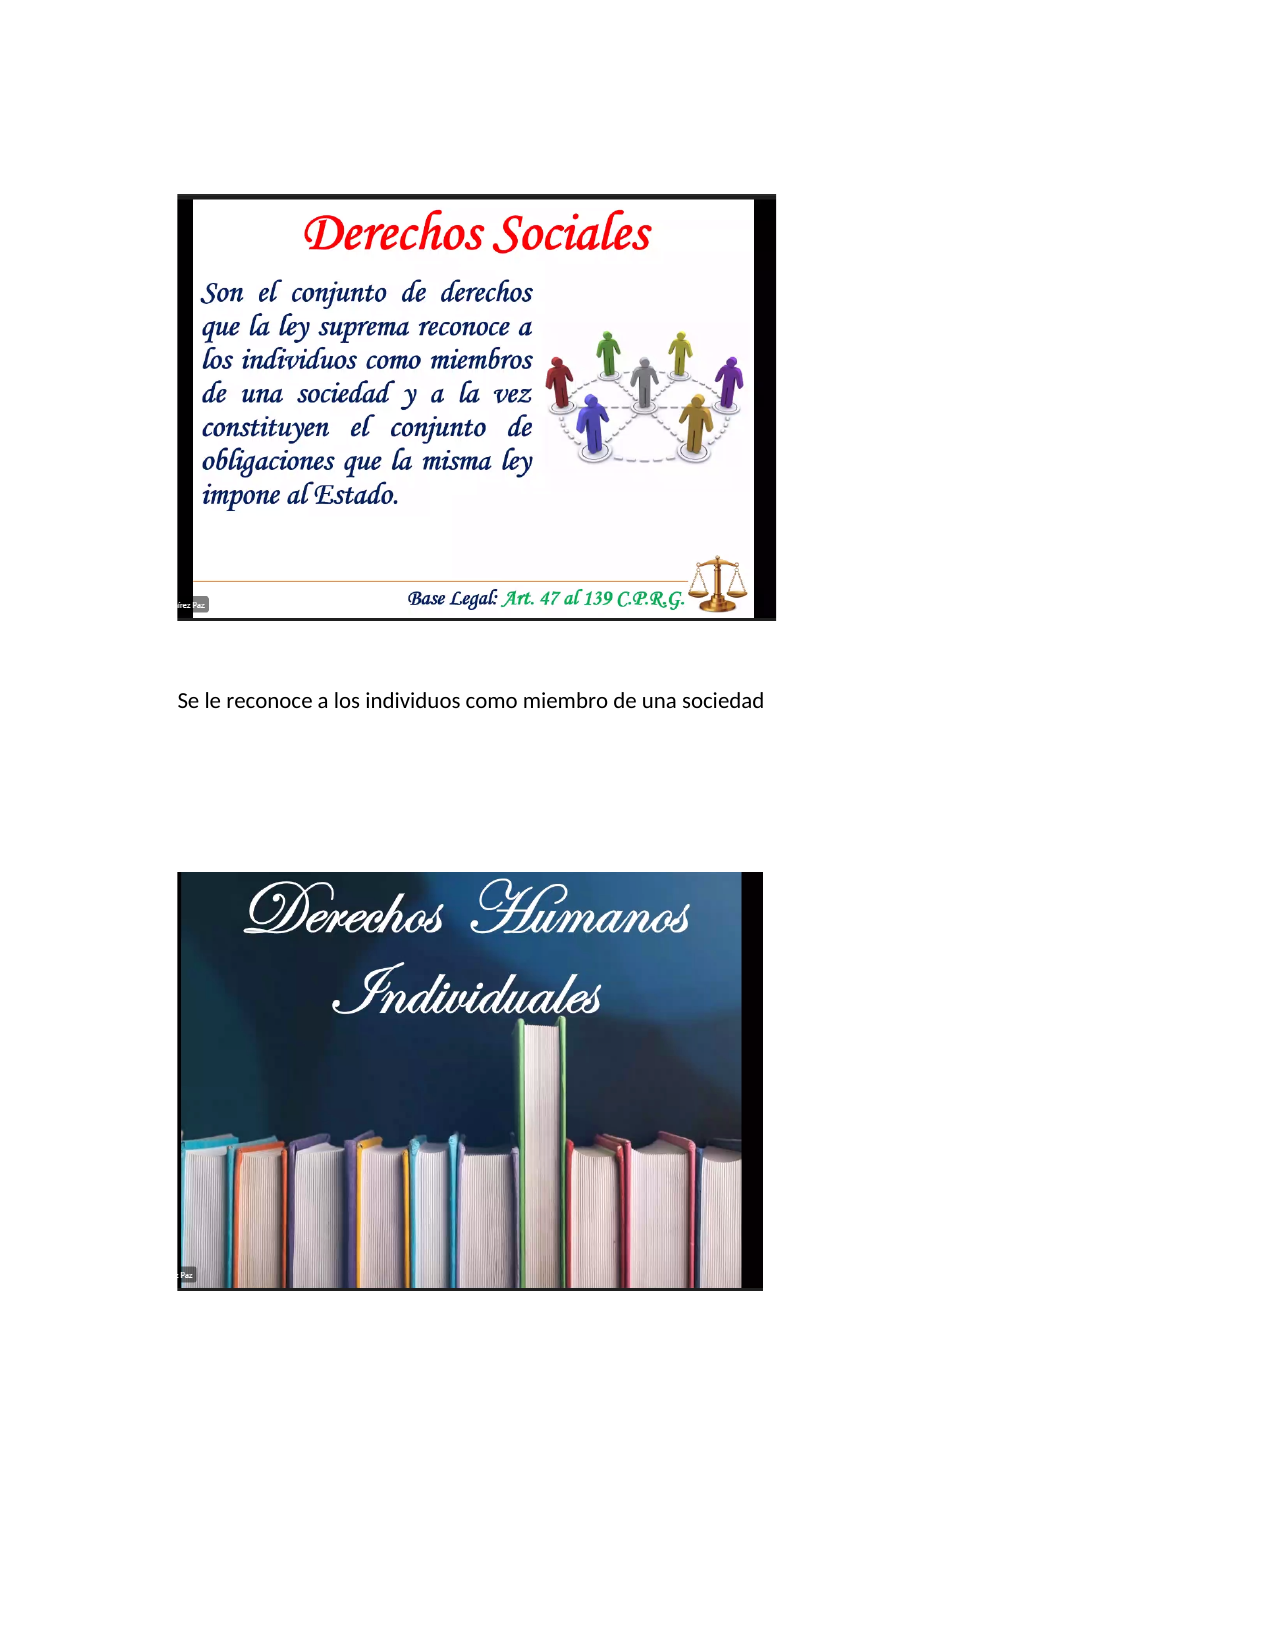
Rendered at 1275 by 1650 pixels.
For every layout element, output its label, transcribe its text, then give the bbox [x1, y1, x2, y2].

text Se le reconoce a los individuos como miembro de una sociedad [177, 686, 1098, 714]
